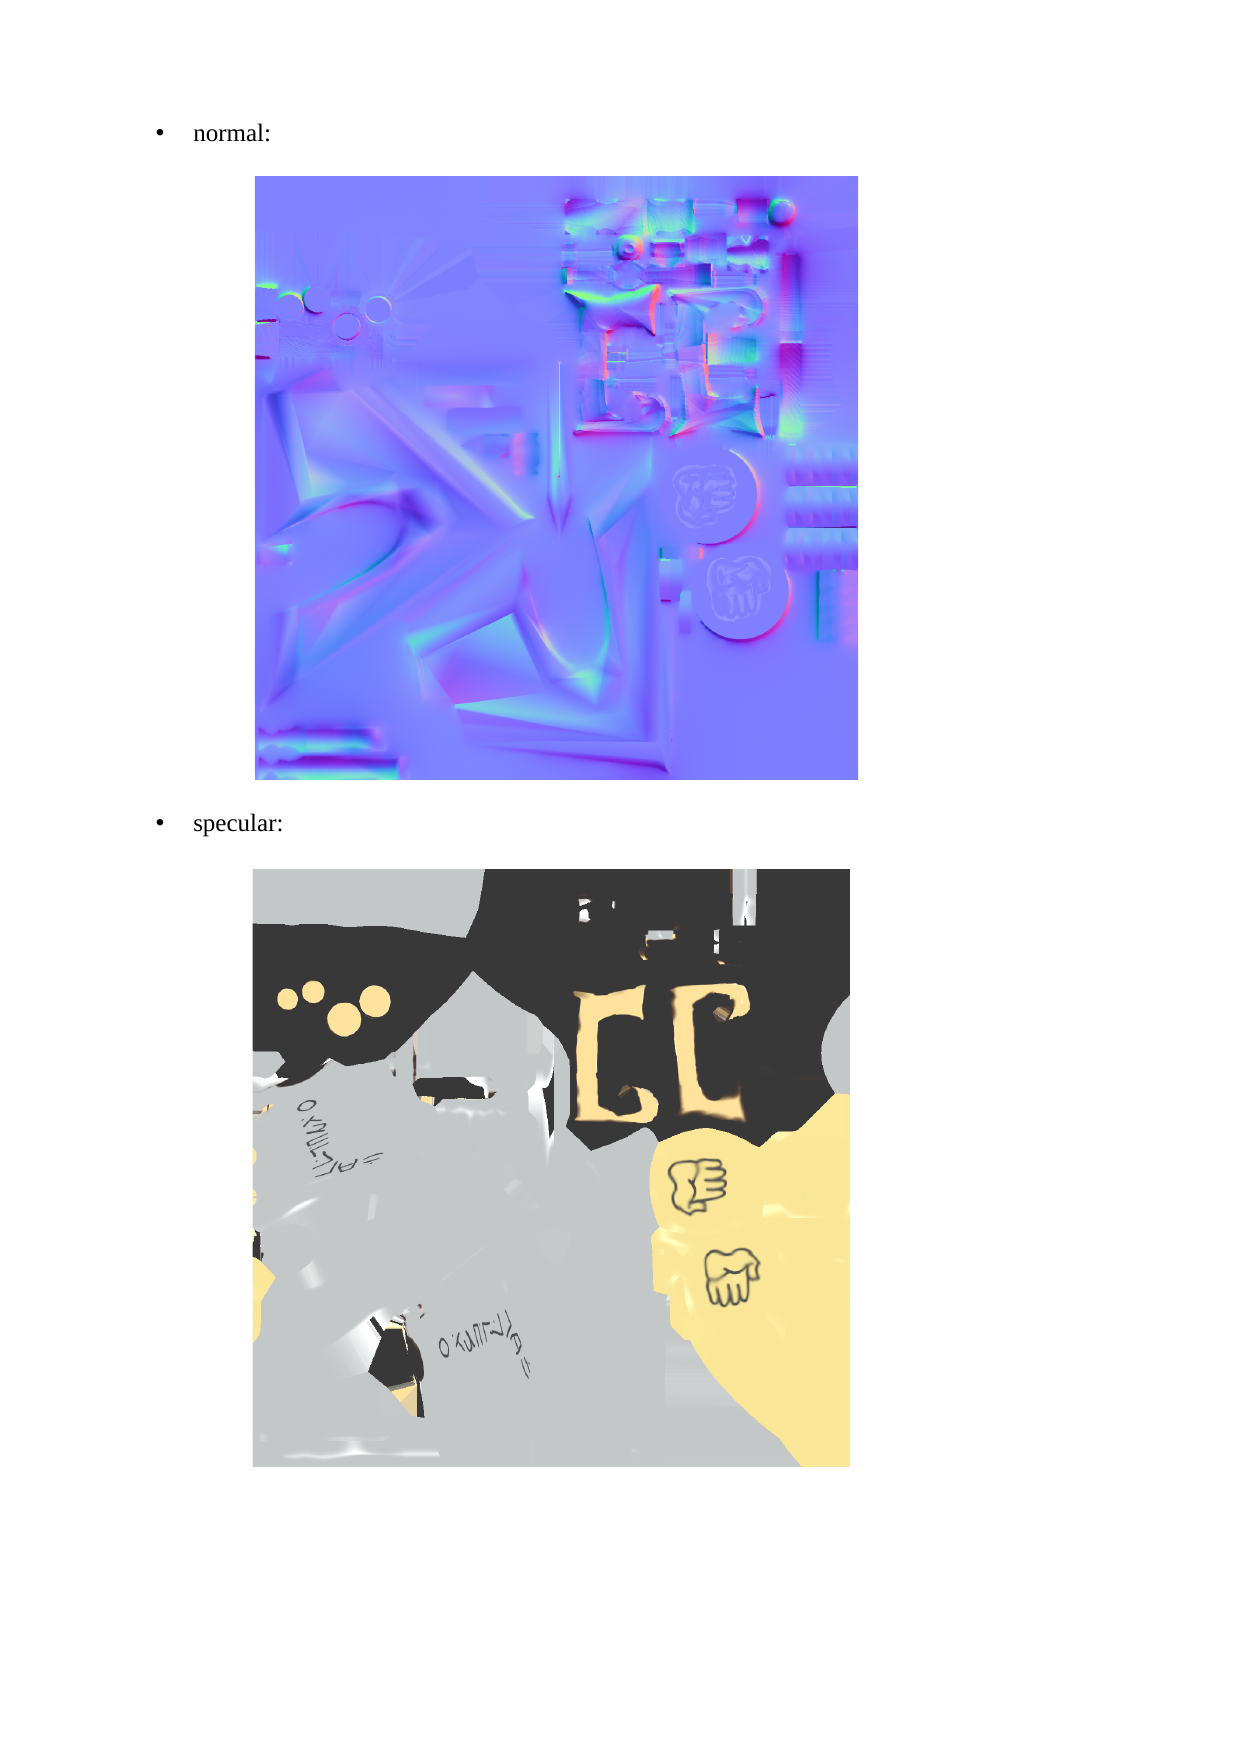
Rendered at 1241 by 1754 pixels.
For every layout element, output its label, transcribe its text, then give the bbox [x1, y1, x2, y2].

picture [254, 176, 859, 780]
picture [252, 869, 850, 1467]
list normal: [156, 118, 1122, 147]
list specular: [156, 808, 1122, 837]
